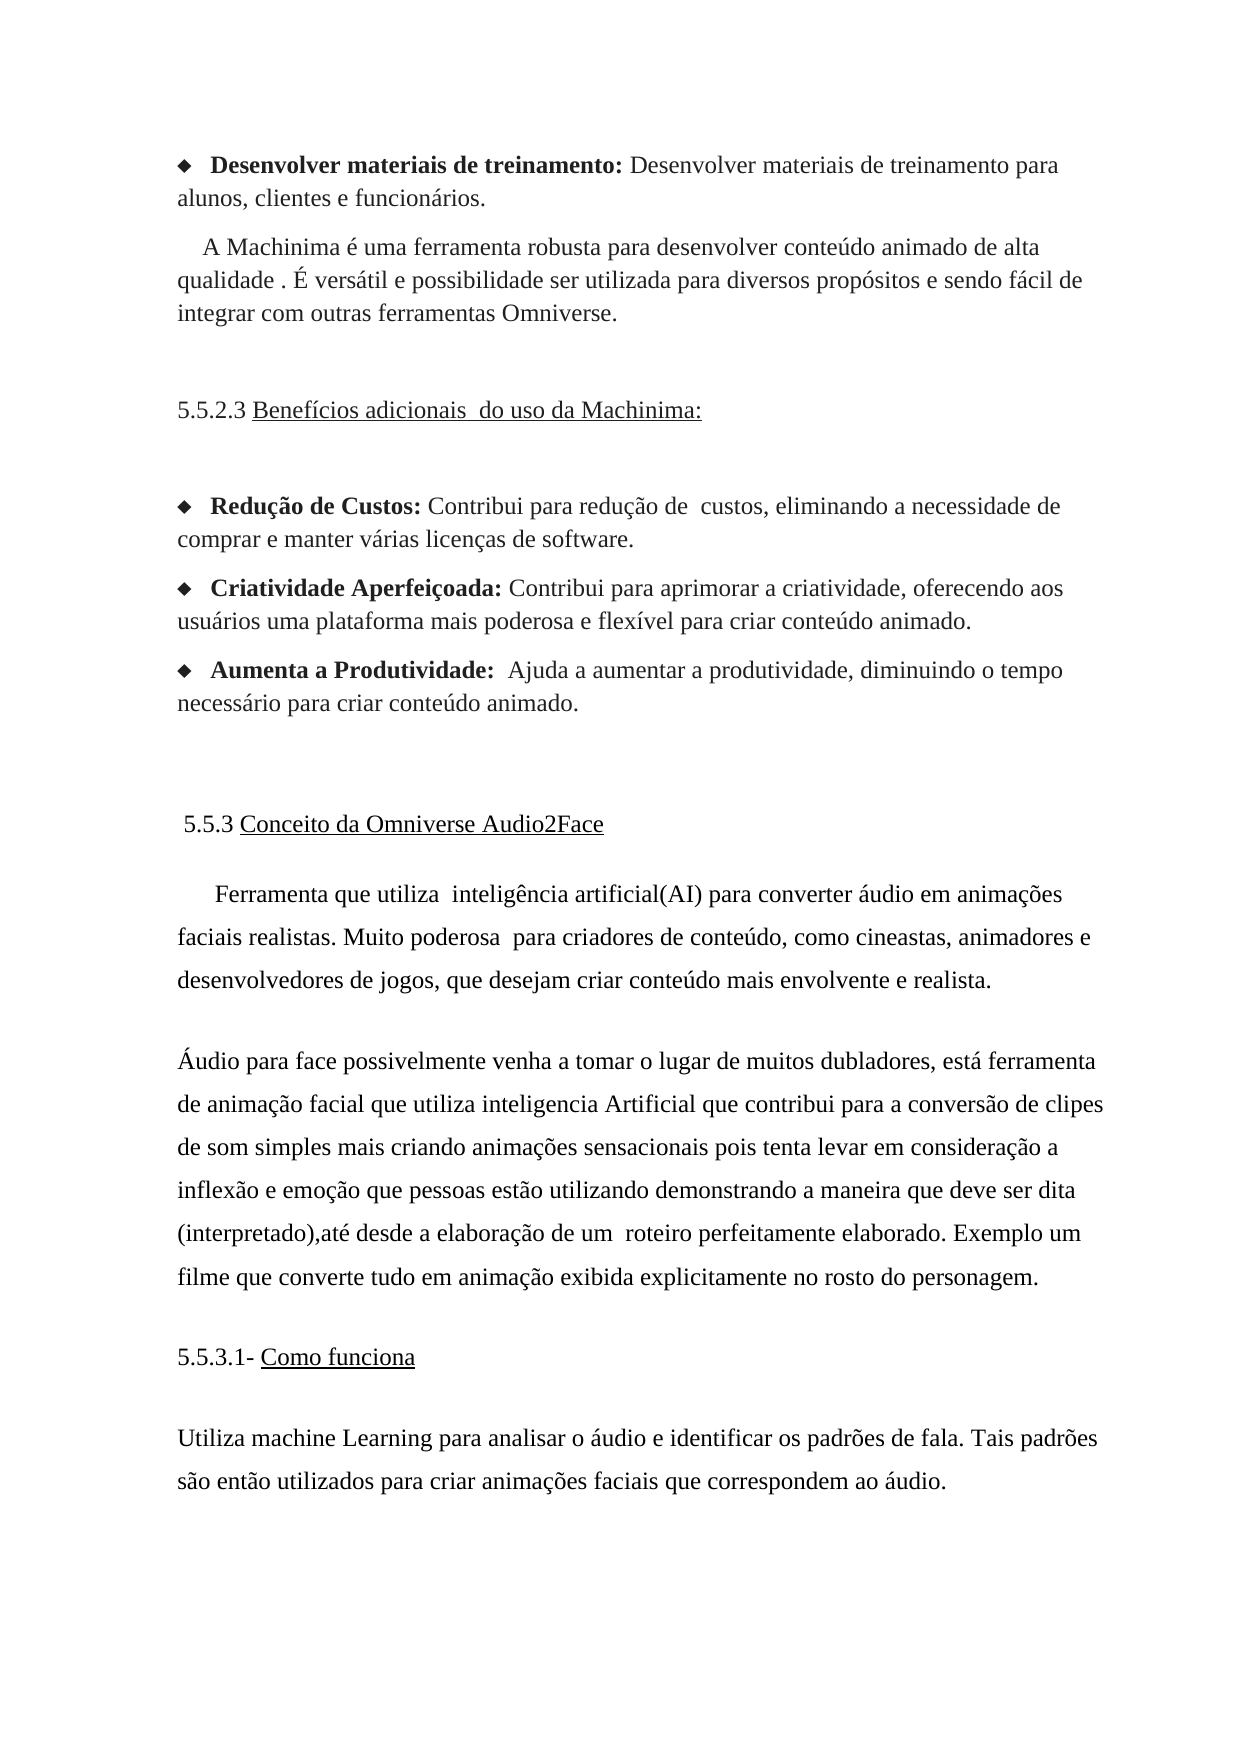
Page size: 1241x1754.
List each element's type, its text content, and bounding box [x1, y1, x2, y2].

text 5.5.2.3 Benefícios adicionais do uso da Machinima: [177, 395, 1123, 424]
text A Machinima é uma ferramenta robusta para desenvolver conteúdo animado de alta qualidade . É versátil e possibilidade ser utilizada para diversos propósitos e sendo fácil de integrar com outras ferramentas Omniverse. [177, 232, 1123, 326]
text Utiliza machine Learning para analisar o áudio e identificar os padrões de fala. Tais padrões são então utilizados para criar animações faciais que correspondem ao áudio. [177, 1423, 1123, 1495]
list Criatividade Aperfeiçoada: Contribui para aprimorar a criatividade, oferecendo aos usuários uma plataforma mais poderosa e flexível para criar conteúdo animado. [177, 573, 1123, 635]
list Aumenta a Produtividade: Ajuda a aumentar a produtividade, diminuindo o tempo necessário para criar conteúdo animado. [177, 655, 1123, 717]
text 5.5.3.1- Como funciona [177, 1342, 1123, 1371]
text Áudio para face possivelmente venha a tomar o lugar de muitos dubladores, está ferramenta de animação facial que utiliza inteligencia Artificial que contribui para a conversão de clipes de som simples mais criando animações sensacionais pois tenta levar em consideração a inflexão e emoção que pessoas estão utilizando demonstrando a maneira que deve ser dita (interpretado),até desde a elaboração de um roteiro perfeitamente elaborado. Exemplo um filme que converte tudo em animação exibida explicitamente no rosto do personagem. [177, 1046, 1123, 1290]
text 5.5.3 Conceito da Omniverse Audio2Face [177, 736, 1123, 837]
list Redução de Custos: Contribui para redução de custos, eliminando a necessidade de comprar e manter várias licenças de software. [177, 491, 1123, 553]
list Desenvolver materiais de treinamento: Desenvolver materiais de treinamento para alunos, clientes e funcionários. [177, 150, 1123, 212]
text Ferramenta que utiliza inteligência artificial(AI) para converter áudio em animações faciais realistas. Muito poderosa para criadores de conteúdo, como cineastas, animadores e desenvolvedores de jogos, que desejam criar conteúdo mais envolvente e realista. [177, 879, 1123, 994]
